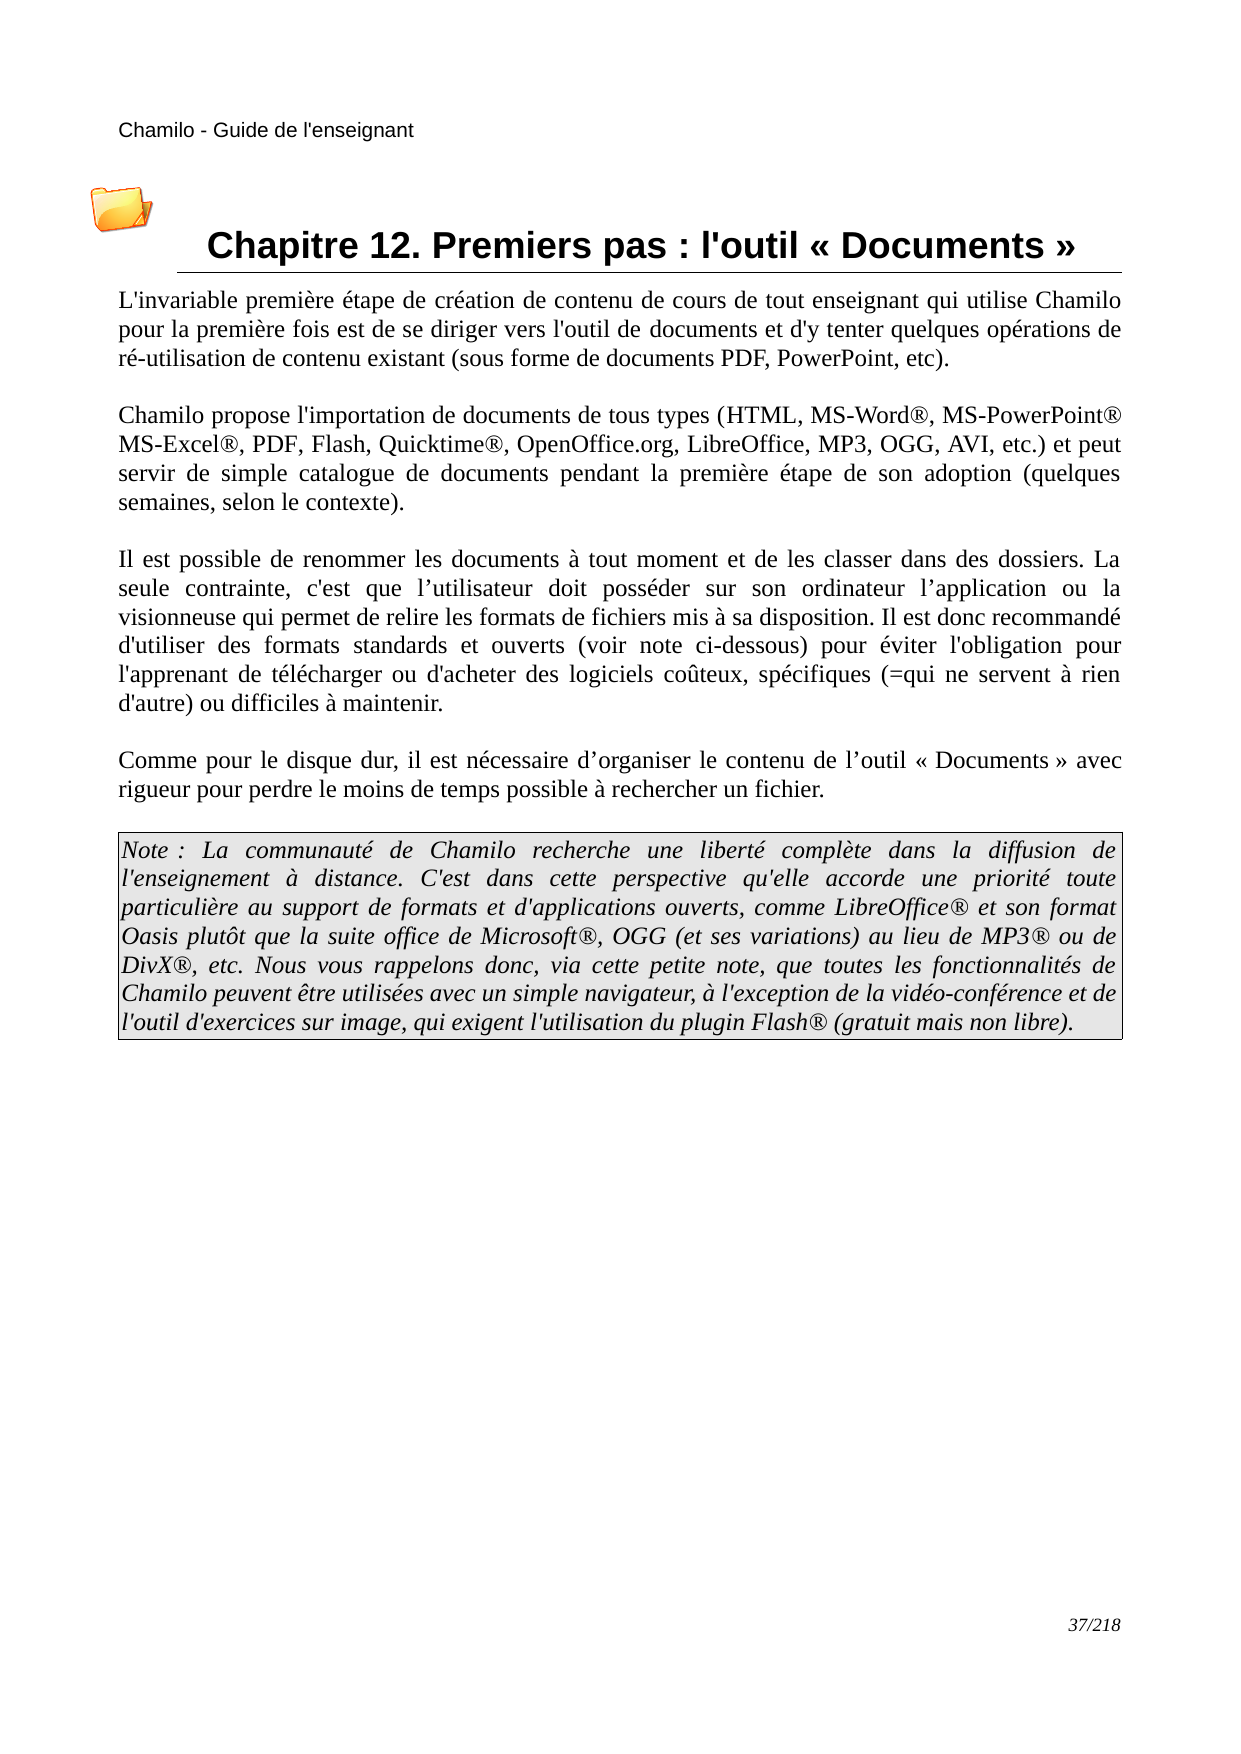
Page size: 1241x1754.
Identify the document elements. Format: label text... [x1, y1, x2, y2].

text Comme pour le disque dur, il est nécessaire d’organiser le contenu de l’outil « Documents » avec rigueur pour perdre le moins de temps possible à rechercher un fichier. [118, 745, 1122, 803]
text Chamilo propose l'importation de documents de tous types (HTML, MS-Word®, MS-PowerPoint® MS-Excel®, PDF, Flash, Quicktime®, OpenOffice.org, LibreOffice, MP3, OGG, AVI, etc.) et peut servir de simple catalogue de documents pendant la première étape de son adoption (quelques semaines, selon le contexte). [118, 400, 1122, 515]
text L'invariable première étape de création de contenu de cours de tout enseignant qui utilise Chamilo pour la première fois est de se diriger vers l'outil de documents et d'y tenter quelques opérations de ré-utilisation de contenu existant (sous forme de documents PDF, PowerPoint, etc). [118, 285, 1122, 372]
subtitle Premiers pas : l'outil « Documents » [177, 190, 1122, 272]
subtitle [114, 192, 128, 205]
text Il est possible de renommer les documents à tout moment et de les classer dans des dossiers. La seule contrainte, c'est que l’utilisateur doit posséder sur son ordinateur l’application ou la visionneuse qui permet de relire les formats de fichiers mis à sa disposition. Il est donc recommandé d'utiliser des formats standards et ouverts (voir note ci-dessous) pour éviter l'obligation pour l'apprenant de télécharger ou d'acheter des logiciels coûteux, spécifiques (=qui ne servent à rien d'autre) ou difficiles à maintenir. [118, 544, 1122, 717]
text Note : La communauté de Chamilo recherche une liberté complète dans la diffusion de l'enseignement à distance. C'est dans cette perspective qu'elle accorde une priorité toute particulière au support de formats et d'applications ouverts, comme LibreOffice® et son format Oasis plutôt que la suite office de Microsoft®, OGG (et ses variations) au lieu de MP3® ou de DivX®, etc. Nous vous rappelons donc, via cette petite note, que toutes les fonctionnalités de Chamilo peuvent être utilisées avec un simple navigateur, à l'exception de la vidéo-conférence et de l'outil d'exercices sur image, qui exigent l'utilisation du plugin Flash® (gratuit mais non libre). [119, 833, 1122, 1039]
